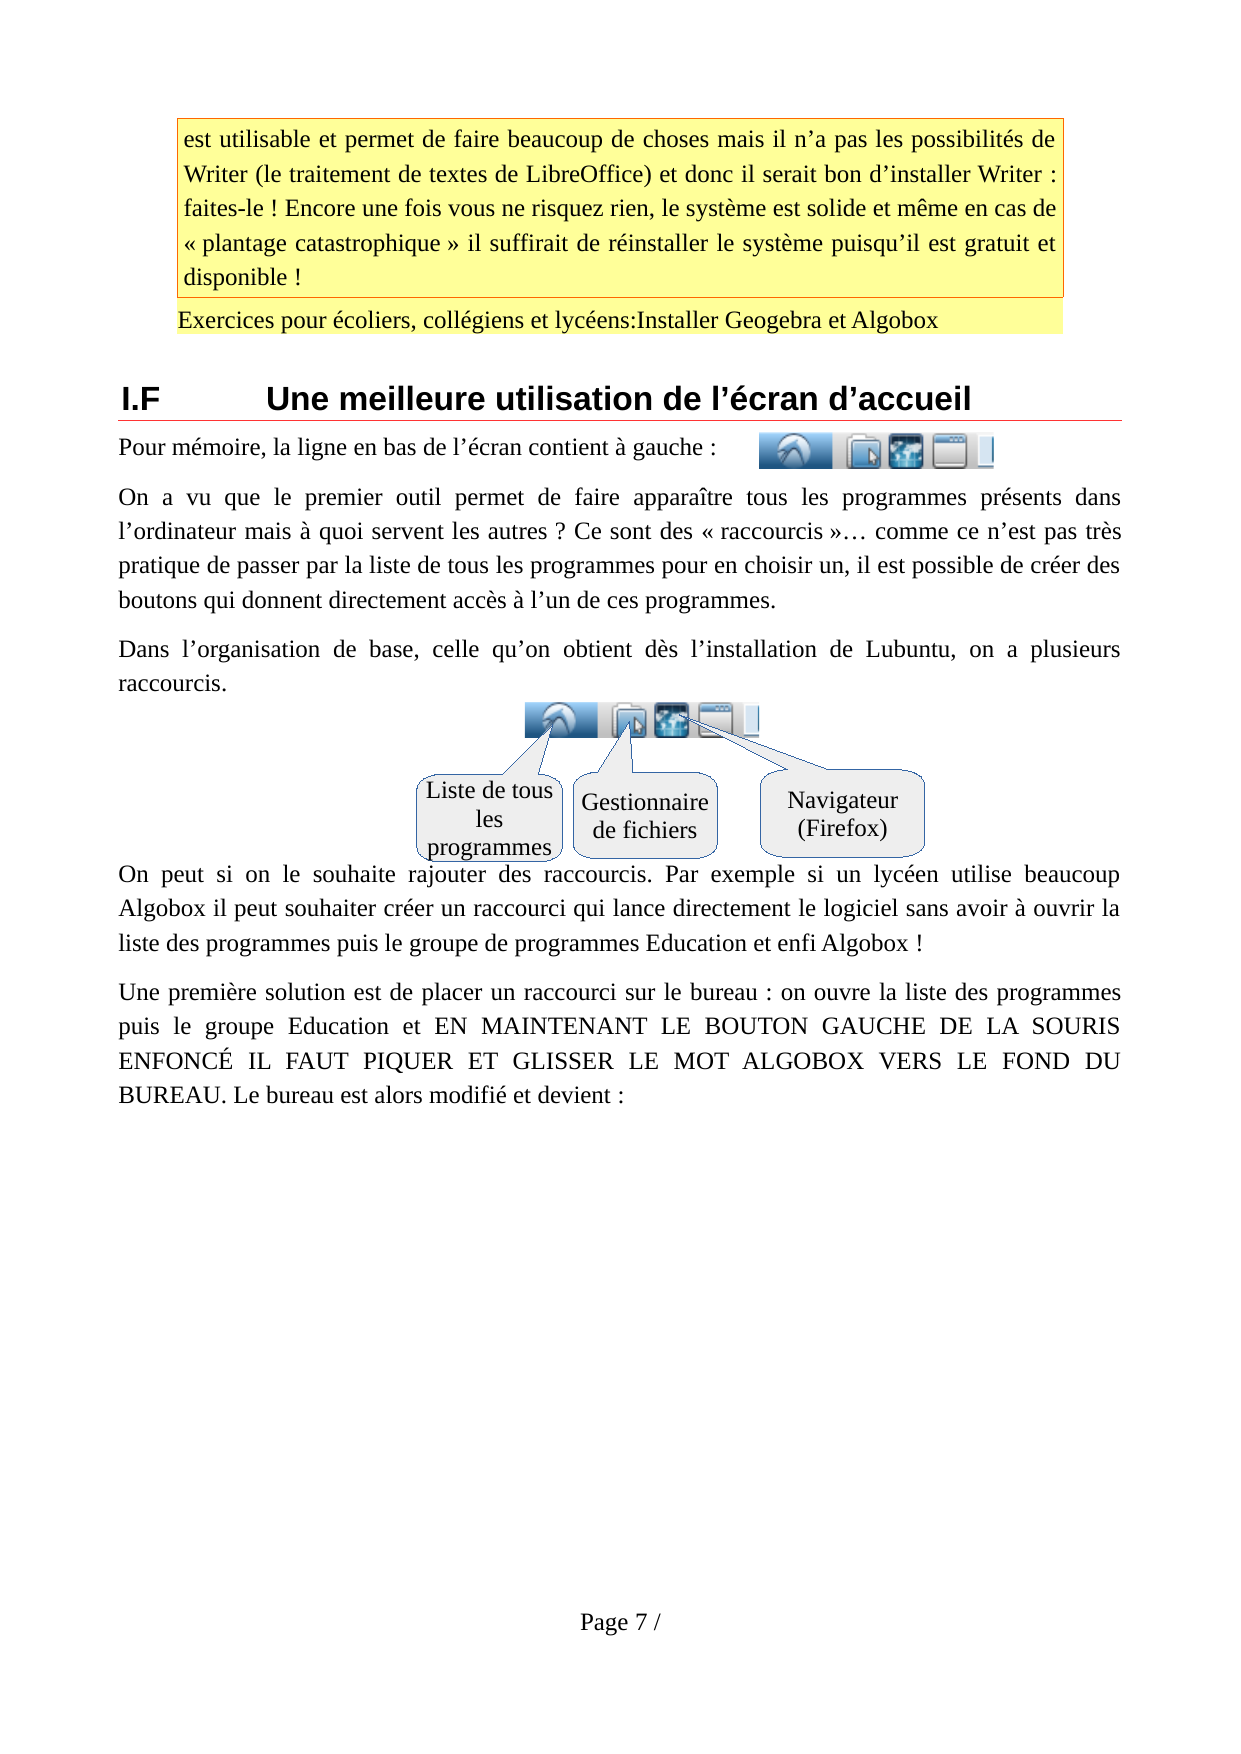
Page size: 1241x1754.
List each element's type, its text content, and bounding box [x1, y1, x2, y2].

text Une première solution est de placer un raccourci sur le bureau : on ouvre la liste des programmes puis le groupe Education et EN MAINTENANT LE BOUTON GAUCHE DE LA SOURIS ENFONCÉ IL FAUT PIQUER ET GLISSER LE MOT ALGOBOX VERS LE FOND DU BUREAU. Le bureau est alors modifié et devient : [118, 977, 1122, 1109]
text On a vu que le premier outil permet de faire apparaître tous les programmes présents dans l’ordinateur mais à quoi servent les autres ? Ce sont des « raccourcis »… comme ce n’est pas très pratique de passer par la liste de tous les programmes pour en choisir un, il est possible de créer des boutons qui donnent directement accès à l’un de ces programmes. [118, 482, 1122, 614]
picture [759, 432, 994, 469]
text Exercices pour écoliers, collégiens et lycéens:Installer Geogebra et Algobox [177, 306, 1063, 334]
text On peut si on le souhaite rajouter des raccourcis. Par exemple si un lycéen utilise beaucoup Algobox il peut souhaiter créer un raccourci qui lance directement le logiciel sans avoir à ouvrir la liste des programmes puis le groupe de programmes Education et enfi Algobox ! [118, 718, 1122, 956]
subtitle Une meilleure utilisation de l’écran d’accueil [118, 375, 1122, 420]
text Dans l’organisation de base, celle qu’on obtient dès l’installation de Lubuntu, on a plusieurs raccourcis. [118, 634, 1122, 697]
text Pour mémoire, la ligne en bas de l’écran contient à gauche : [118, 432, 759, 461]
picture [524, 702, 760, 738]
text [994, 432, 1122, 461]
text est utilisable et permet de faire beaucoup de choses mais il n’a pas les possibilités de Writer (le traitement de textes de LibreOffice) et donc il serait bon d’installer Writer : faites-le ! Encore une fois vous ne risquez rien, le système est solide et même en cas de « plantage catastrophique » il suffirait de réinstaller le système puisqu’il est gratuit et disponible ! [178, 119, 1063, 297]
